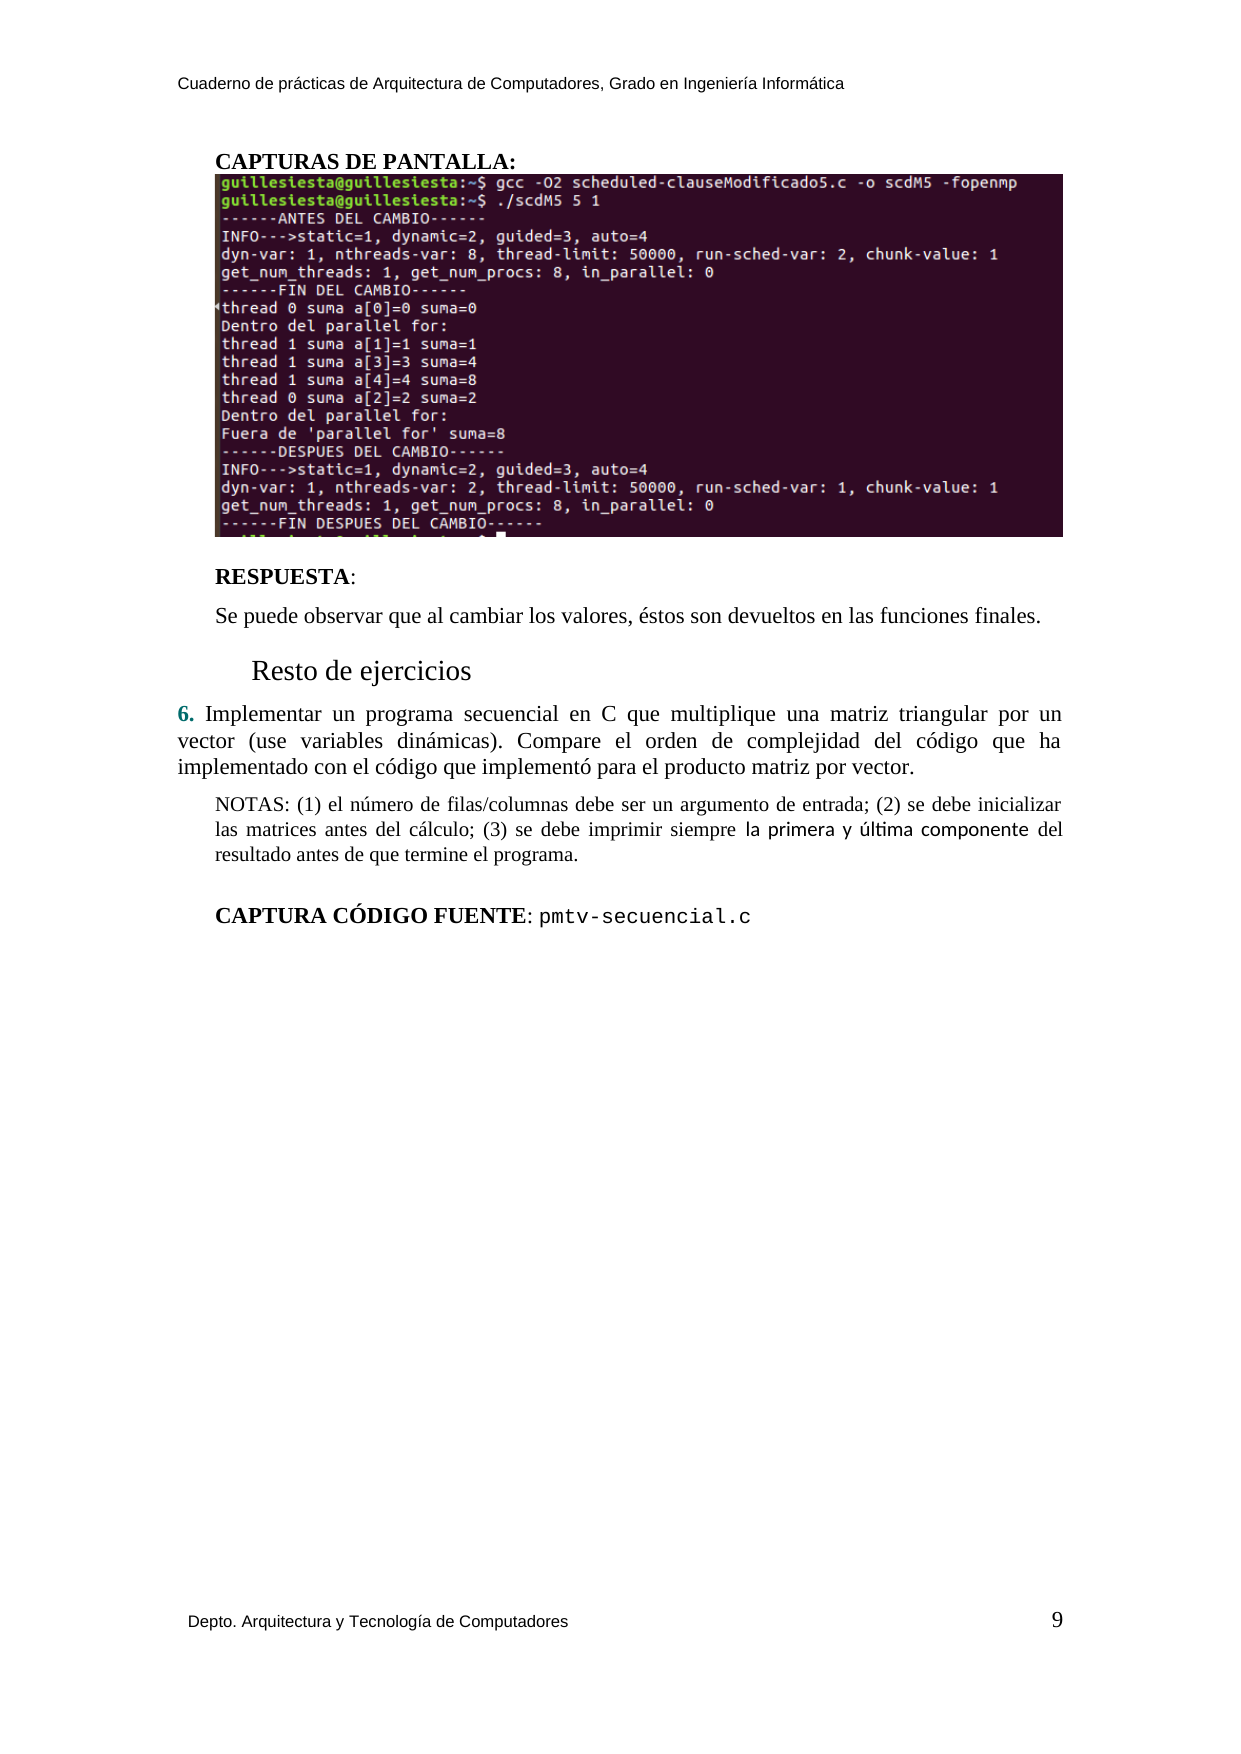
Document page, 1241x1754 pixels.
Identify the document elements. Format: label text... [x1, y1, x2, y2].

subtitle Resto de ejercicios [215, 653, 1063, 687]
list Se puede observar que al cambiar los valores, éstos son devueltos en las funciones finales. [215, 602, 1063, 628]
text RESPUESTA: [215, 563, 1063, 589]
text CAPTURA CÓDIGO FUENTE: pmtv-secuencial.c [215, 902, 1063, 930]
list 6. Implementar un programa secuencial en C que multiplique una matriz triangular por un vector (use variables dinámicas). Compare el orden de complejidad del código que ha implementado con el código que implementó para el producto matriz por vector. [177, 701, 1063, 779]
text CAPTURAS DE PANTALLA: [215, 148, 1063, 174]
list NOTAS: (1) el número de filas/columnas debe ser un argumento de entrada; (2) se debe inicializar las matrices antes del cálculo; (3) se debe imprimir siempre la primera y última componente del resultado antes de que termine el programa. [215, 792, 1063, 866]
picture [214, 174, 1063, 537]
